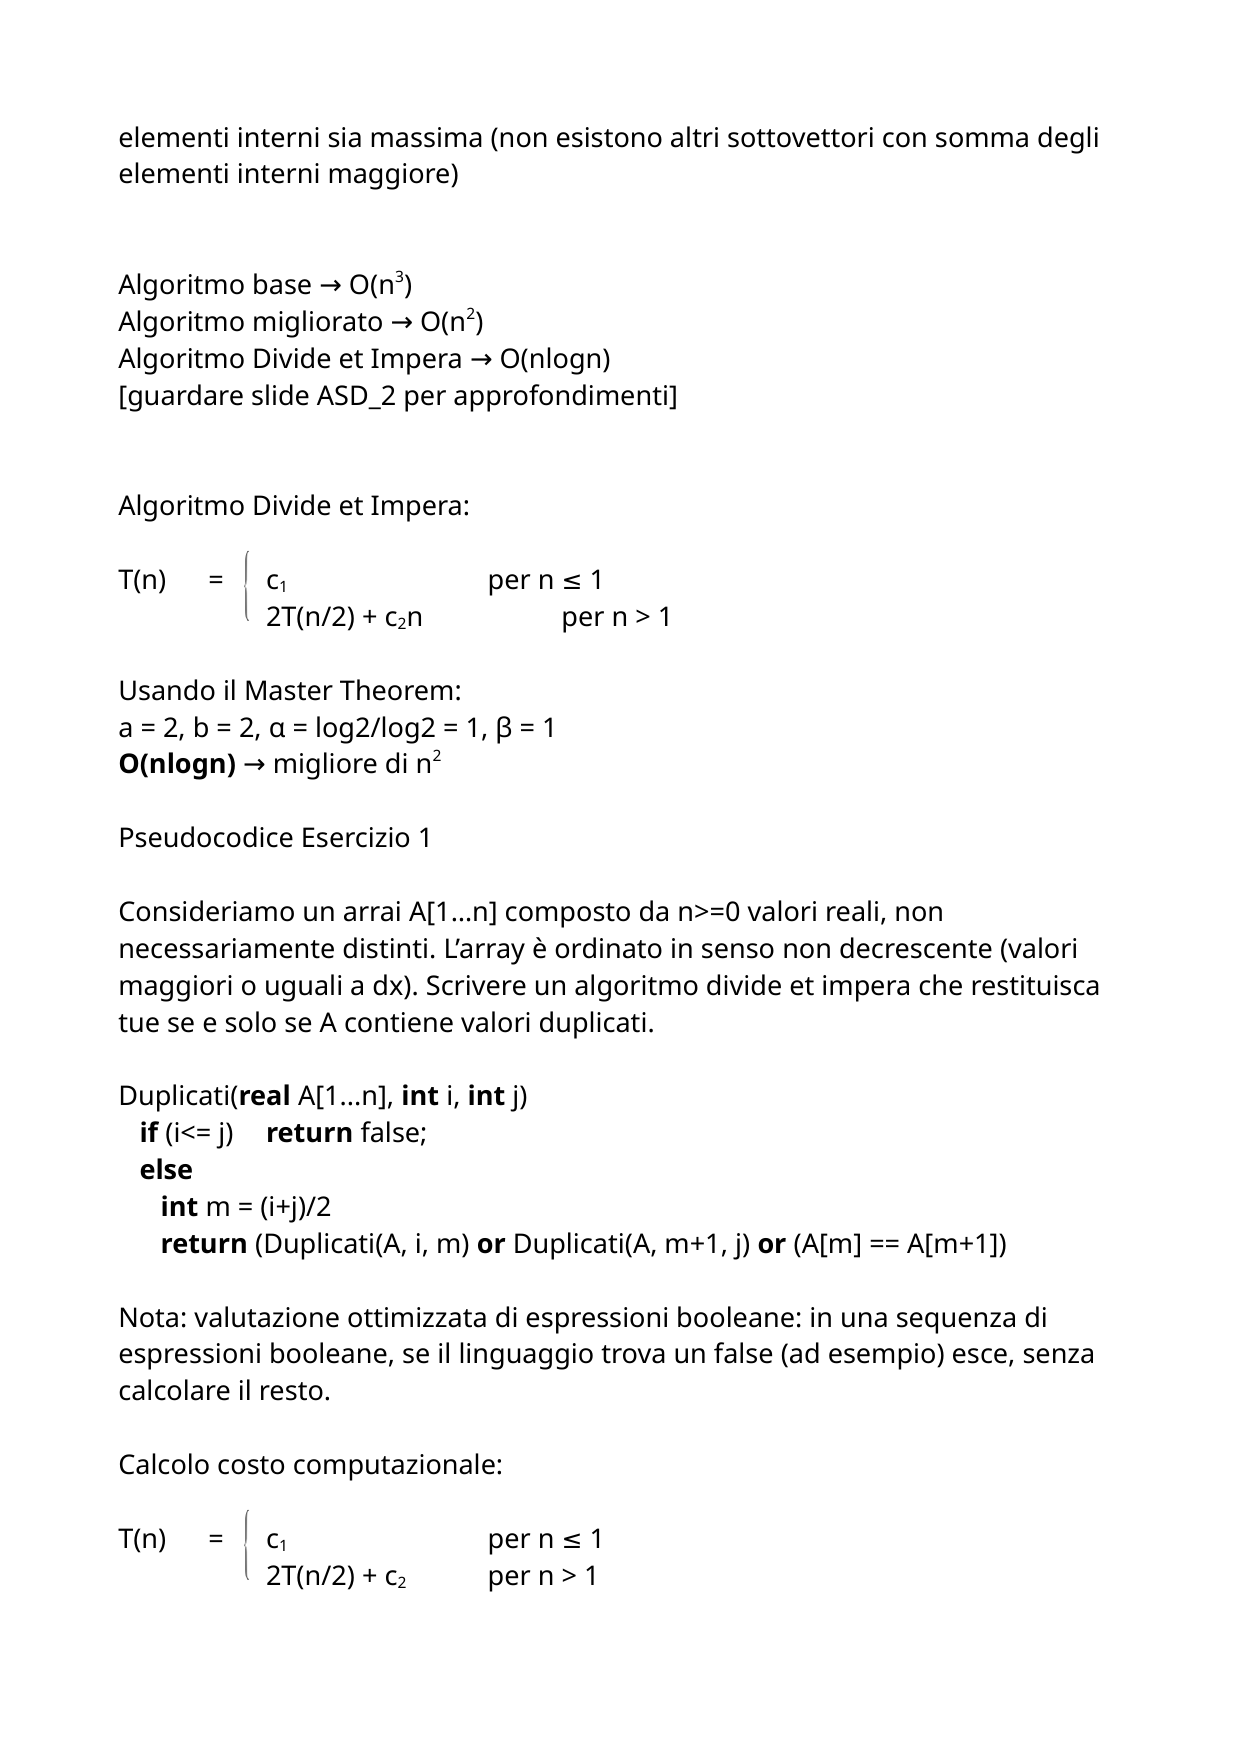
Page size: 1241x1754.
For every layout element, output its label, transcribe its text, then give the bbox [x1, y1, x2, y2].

text else [118, 1151, 1122, 1187]
text c1 per n ≤ 1 [248, 1519, 1122, 1556]
text T(n) = [118, 1519, 242, 1556]
picture [242, 1506, 248, 1581]
text 2T(n/2) + c2 per n > 1 [118, 1556, 1122, 1593]
text O(nlogn) → migliore di n2 [118, 745, 1122, 782]
text Algoritmo Divide et Impera → O(nlogn) [118, 339, 1122, 376]
text elementi interni sia massima (non esistono altri sottovettori con somma degli elementi interni maggiore) [118, 118, 1122, 192]
text Consideriamo un arrai A[1…n] composto da n>=0 valori reali, non necessariamente distinti. L’array è ordinato in senso non decrescente (valori maggiori o uguali a dx). Scrivere un algoritmo divide et impera che restituisca tue se e solo se A contiene valori duplicati. [118, 892, 1122, 1040]
picture [242, 547, 248, 623]
text Algoritmo base → O(n3) [118, 266, 1122, 302]
text Algoritmo migliorato → O(n2) [118, 302, 1122, 339]
text c1 per n ≤ 1 [248, 561, 1122, 597]
text T(n) = [118, 561, 242, 597]
text return (Duplicati(A, i, m) or Duplicati(A, m+1, j) or (A[m] == A[m+1]) [118, 1224, 1122, 1261]
text Pseudocodice Esercizio 1 [118, 819, 1122, 856]
text Nota: valutazione ottimizzata di espressioni booleane: in una sequenza di espressioni booleane, se il linguaggio trova un false (ad esempio) esce, senza calcolare il resto. [118, 1298, 1122, 1409]
text if (i<= j) return false; [118, 1114, 1122, 1151]
text [guardare slide ASD_2 per approfondimenti] [118, 376, 1122, 413]
text Algoritmo Divide et Impera: [118, 487, 1122, 524]
text int m = (i+j)/2 [118, 1187, 1122, 1224]
text 2T(n/2) + c2n per n > 1 [118, 597, 1122, 634]
text Usando il Master Theorem: [118, 671, 1122, 708]
text a = 2, b = 2, α = log2/log2 = 1, β = 1 [118, 708, 1122, 745]
text Duplicati(real A[1...n], int i, int j) [118, 1077, 1122, 1114]
text Calcolo costo computazionale: [118, 1446, 1122, 1482]
